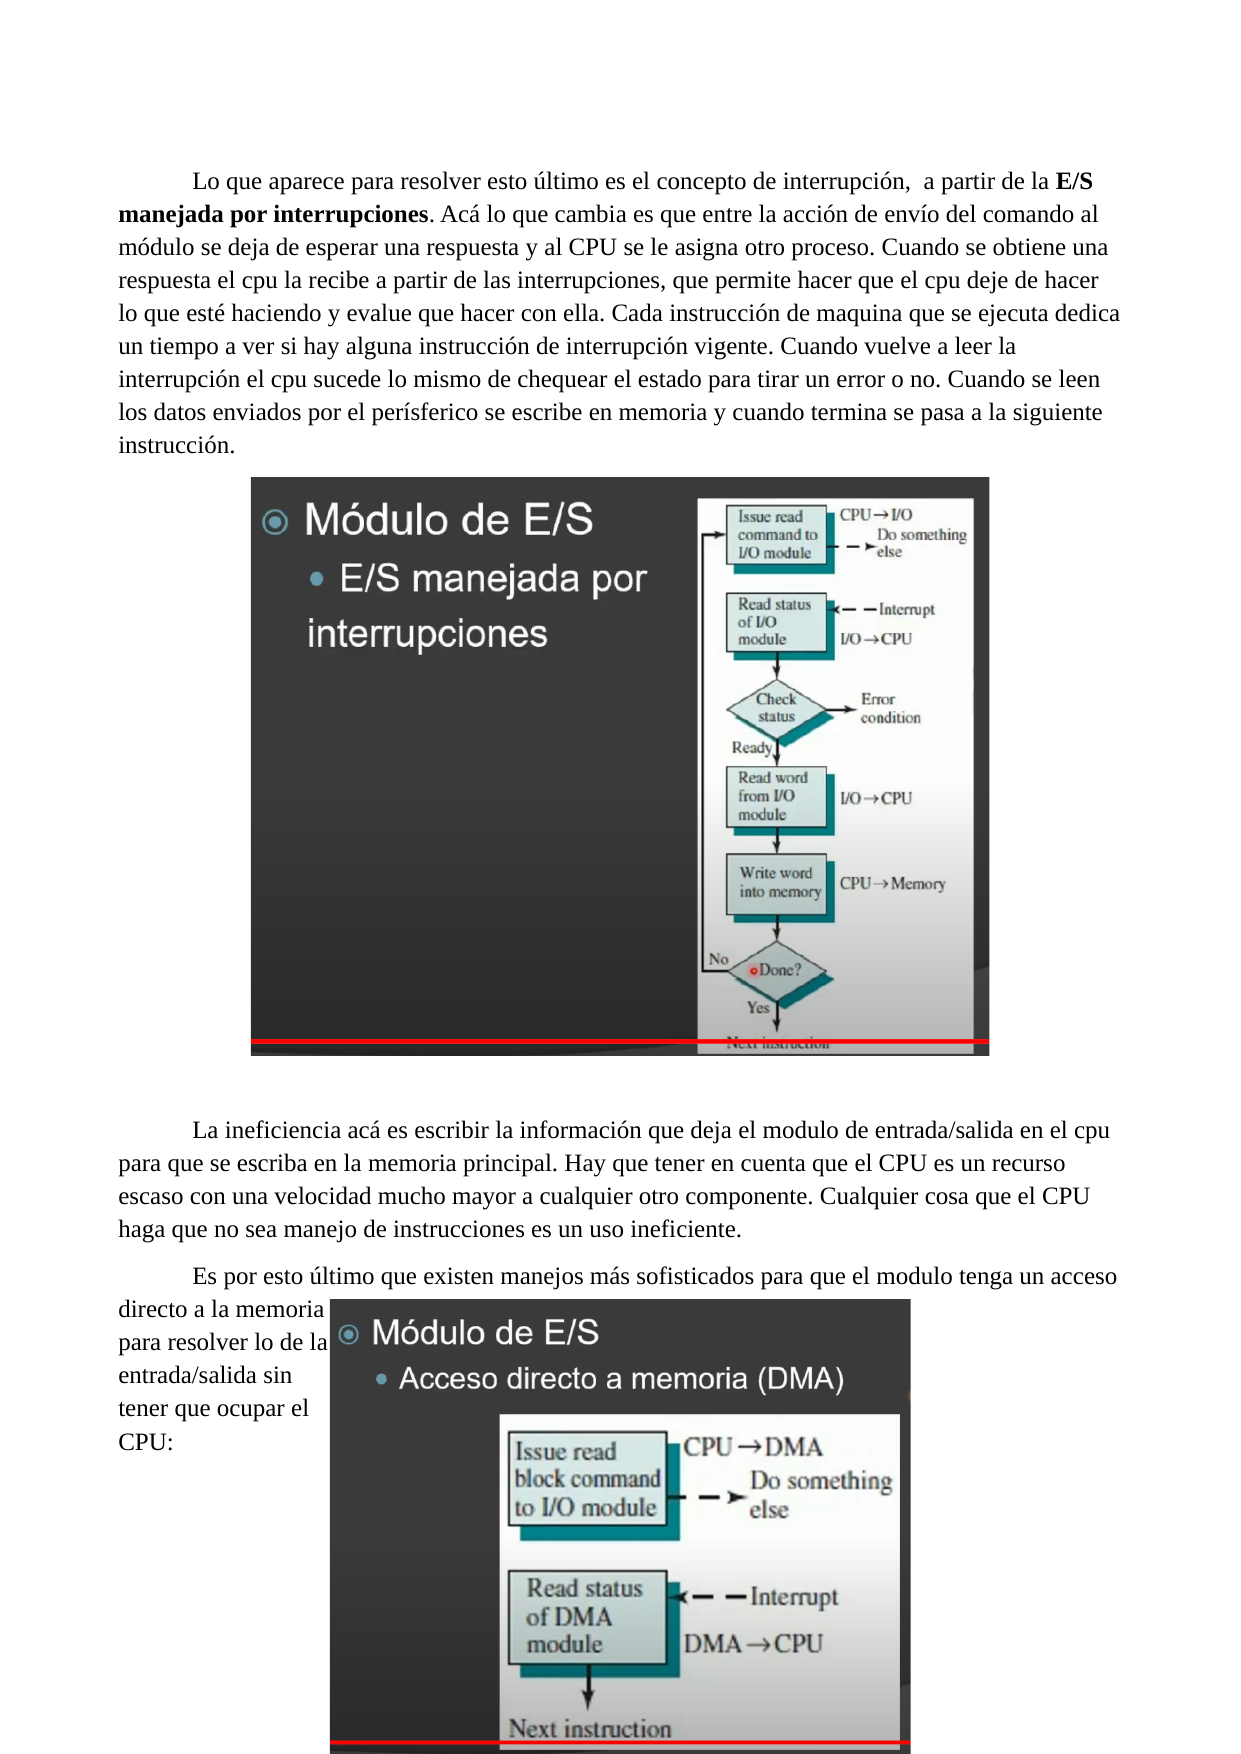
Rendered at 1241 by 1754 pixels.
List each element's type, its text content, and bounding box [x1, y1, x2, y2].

picture [329, 1299, 911, 1754]
text La ineficiencia acá es escribir la información que deja el modulo de entrada/salida en el cpu para que se escriba en la memoria principal. Hay que tener en cuenta que el CPU es un recurso escaso con una velocidad mucho mayor a cualquier otro componente. Cualquier cosa que el CPU haga que no sea manejo de instrucciones es un uso ineficiente. [118, 1115, 1122, 1243]
text Es por esto último que existen manejos más sofisticados para que el modulo tenga un acceso directo a la memoria para resolver lo de la entrada/salida sin tener que ocupar el CPU: [118, 1261, 1122, 1455]
picture [250, 477, 990, 1056]
text Lo que aparece para resolver esto último es el concepto de interrupción, a partir de la E/S manejada por interrupciones. Acá lo que cambia es que entre la acción de envío del comando al módulo se deja de esperar una respuesta y al CPU se le asigna otro proceso. Cuando se obtiene una respuesta el cpu la recibe a partir de las interrupciones, que permite hacer que el cpu deje de hacer lo que esté haciendo y evalue que hacer con ella. Cada instrucción de maquina que se ejecuta dedica un tiempo a ver si hay alguna instrucción de interrupción vigente. Cuando vuelve a leer la interrupción el cpu sucede lo mismo de chequear el estado para tirar un error o no. Cuando se leen los datos enviados por el perísferico se escribe en memoria y cuando termina se pasa a la siguiente instrucción. [118, 166, 1122, 459]
